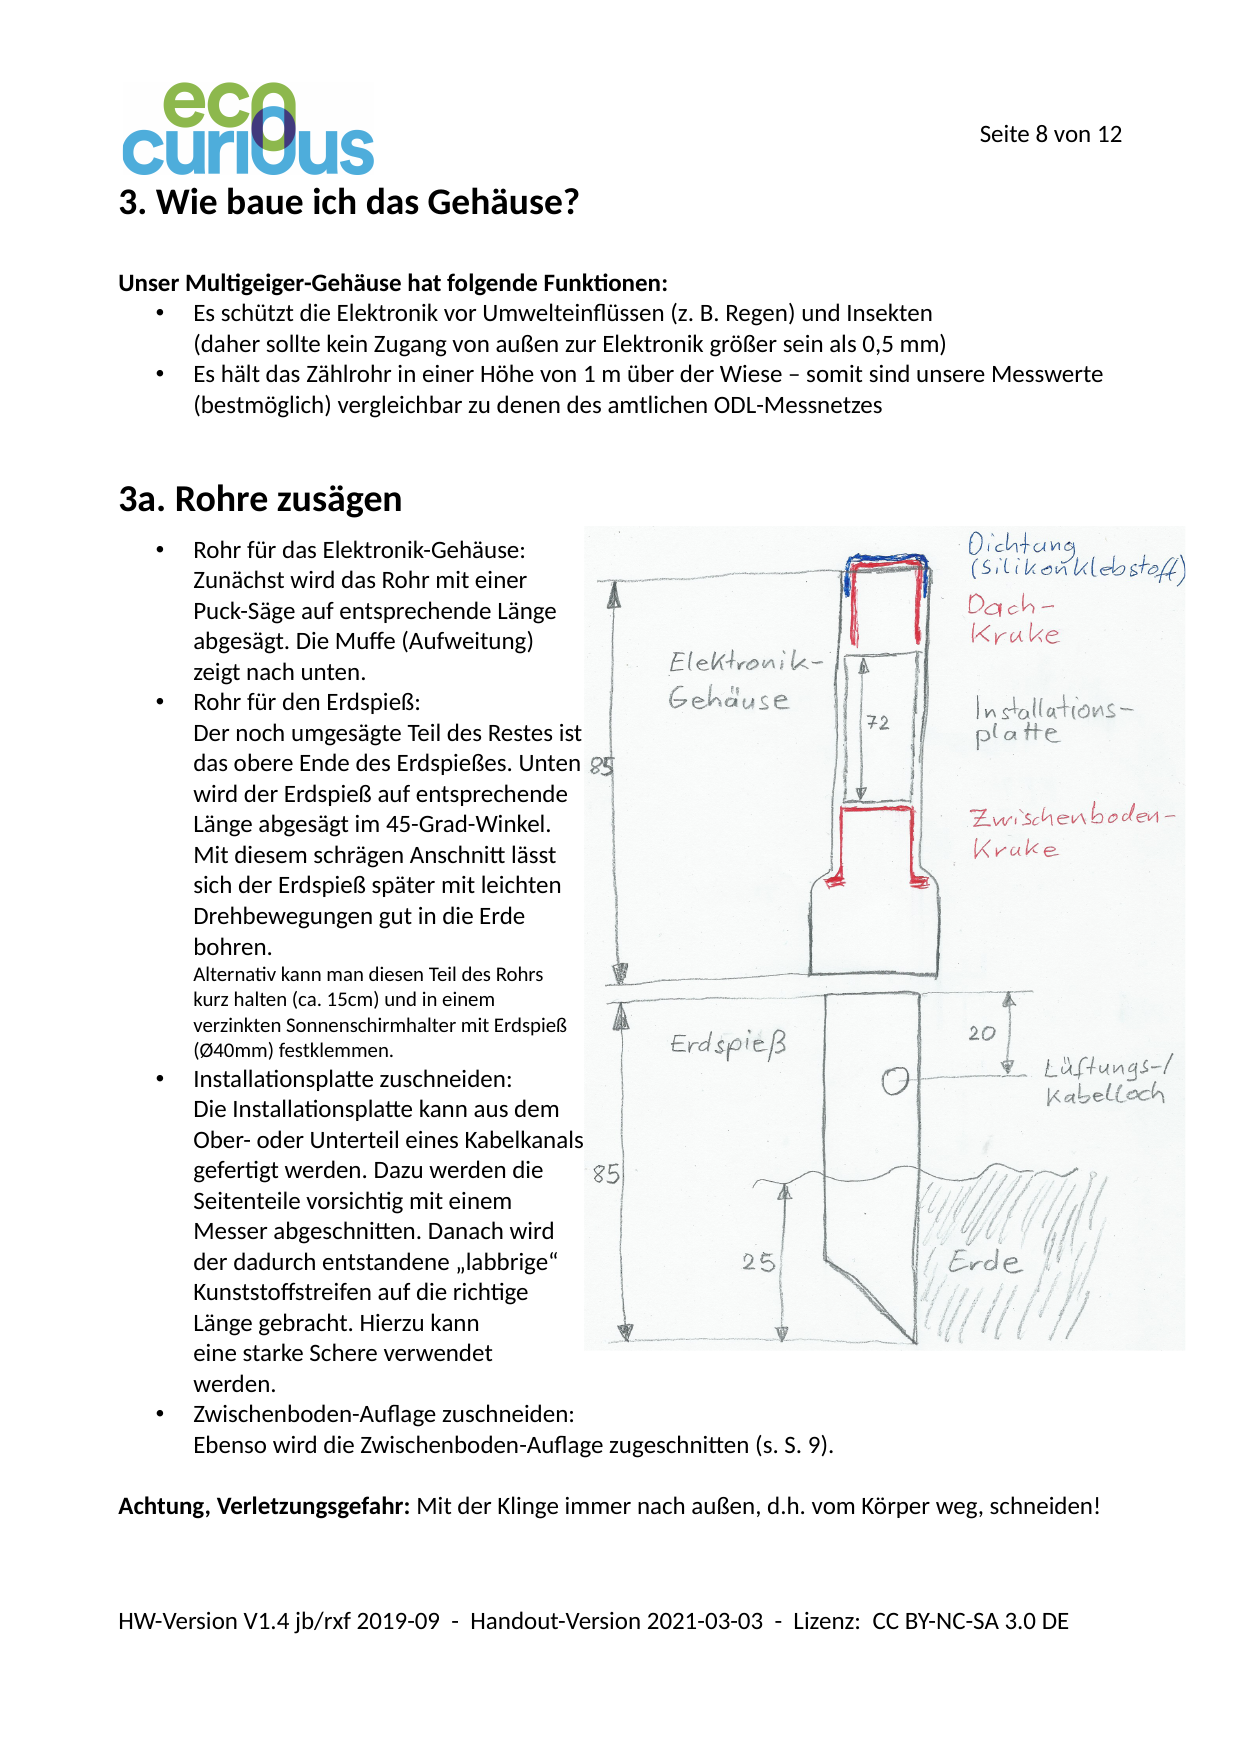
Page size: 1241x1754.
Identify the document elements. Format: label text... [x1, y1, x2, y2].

text Achtung, Verletzungsgefahr: Mit der Klinge immer nach außen, d.h. vom Körper weg, schneiden! [118, 1490, 1122, 1521]
list Es schützt die Elektronik vor Umwelteinflüssen (z. B. Regen) und Insekten (daher sollte kein Zugang von außen zur Elektronik größer sein als 0,5 mm) [156, 297, 1122, 358]
list Rohr für den Erdspieß: Der noch umgesägte Teil des Restes ist das obere Ende des Erdspießes. Unten wird der Erdspieß auf entsprechende Länge abgesägt im 45-Grad-Winkel. Mit diesem schrägen Anschnitt lässt sich der Erdspieß später mit leichten Drehbewegungen gut in die Erde bohren. Alternativ kann man diesen Teil des Rohrs kurz halten (ca. 15cm) und in einem verzinkten Sonnenschirmhalter mit Erdspieß (Ø40mm) festklemmen. [156, 686, 584, 1063]
picture [584, 526, 1186, 1351]
list Zwischenboden-Auflage zuschneiden: Ebenso wird die Zwischenboden-Auflage zugeschnitten (s. S. 9). [156, 1398, 1122, 1459]
picture [122, 82, 374, 175]
list Es hält das Zählrohr in einer Höhe von 1 m über der Wiese – somit sind unsere Messwerte (bestmöglich) vergleichbar zu denen des amtlichen ODL-Messnetzes [156, 358, 1122, 419]
subtitle 3. Wie baue ich das Gehäuse? [118, 178, 1122, 224]
subtitle 3a. Rohre zusägen [118, 475, 1122, 521]
text Unser Multigeiger-Gehäuse hat folgende Funktionen: [118, 267, 1122, 297]
list Rohr für das Elektronik-Gehäuse: Zunächst wird das Rohr mit einer Puck-Säge auf entsprechende Länge abgesägt. Die Muffe (Aufweitung) zeigt nach unten. [156, 534, 584, 686]
list Installationsplatte zuschneiden: Die Installationsplatte kann aus dem Ober- oder Unterteil eines Kabelkanals gefertigt werden. Dazu werden die Seitenteile vorsichtig mit einem Messer abgeschnitten. Danach wird der dadurch entstandene „labbrige“ Kunststoffstreifen auf die richtige Länge gebracht. Hierzu kann eine starke Schere verwendet werden. [156, 1063, 1122, 1398]
